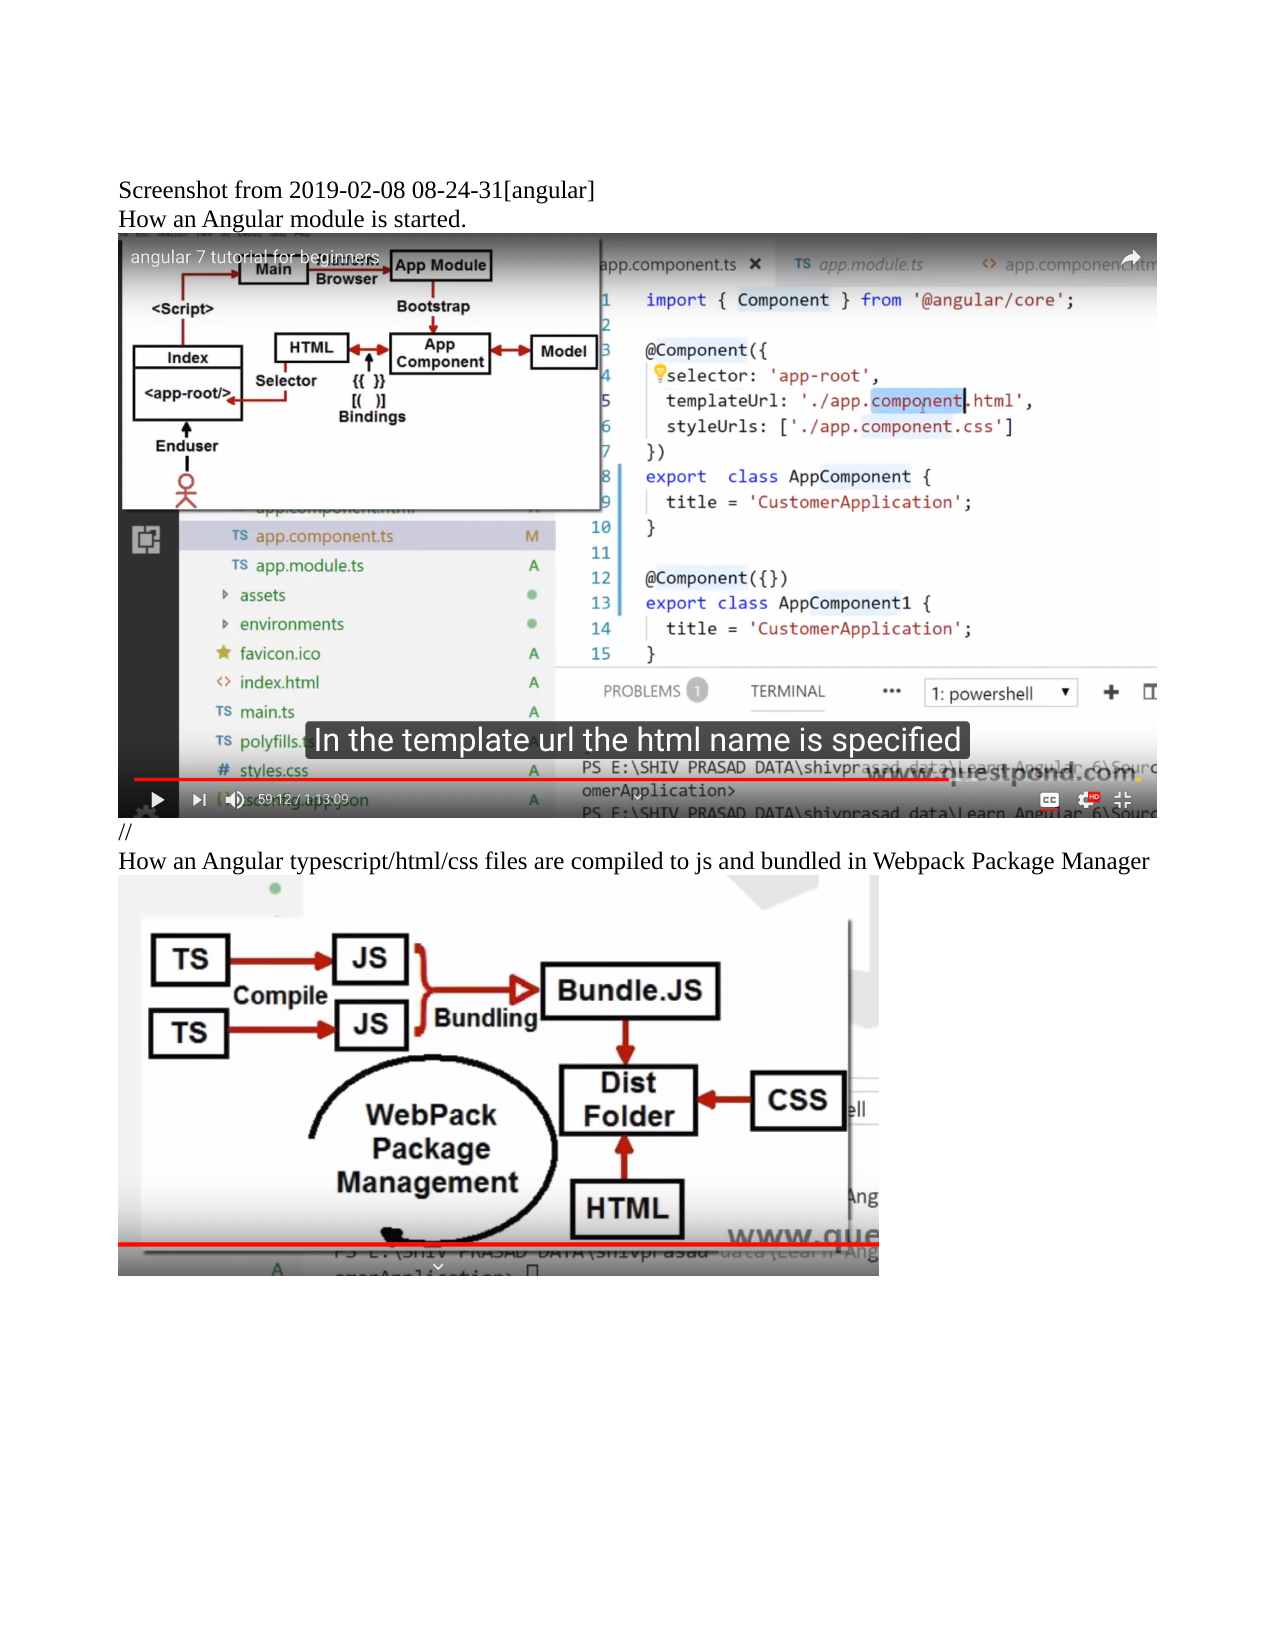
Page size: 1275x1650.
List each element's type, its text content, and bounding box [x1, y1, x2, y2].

text // [118, 818, 1157, 846]
picture [118, 875, 879, 1276]
text Screenshot from 2019-02-08 08-24-31[angular] [118, 176, 1157, 204]
picture [118, 233, 1157, 818]
text How an Angular module is started. [118, 204, 1157, 233]
text How an Angular typescript/html/css files are compiled to js and bundled in Webpack Package Manager [118, 846, 1157, 875]
